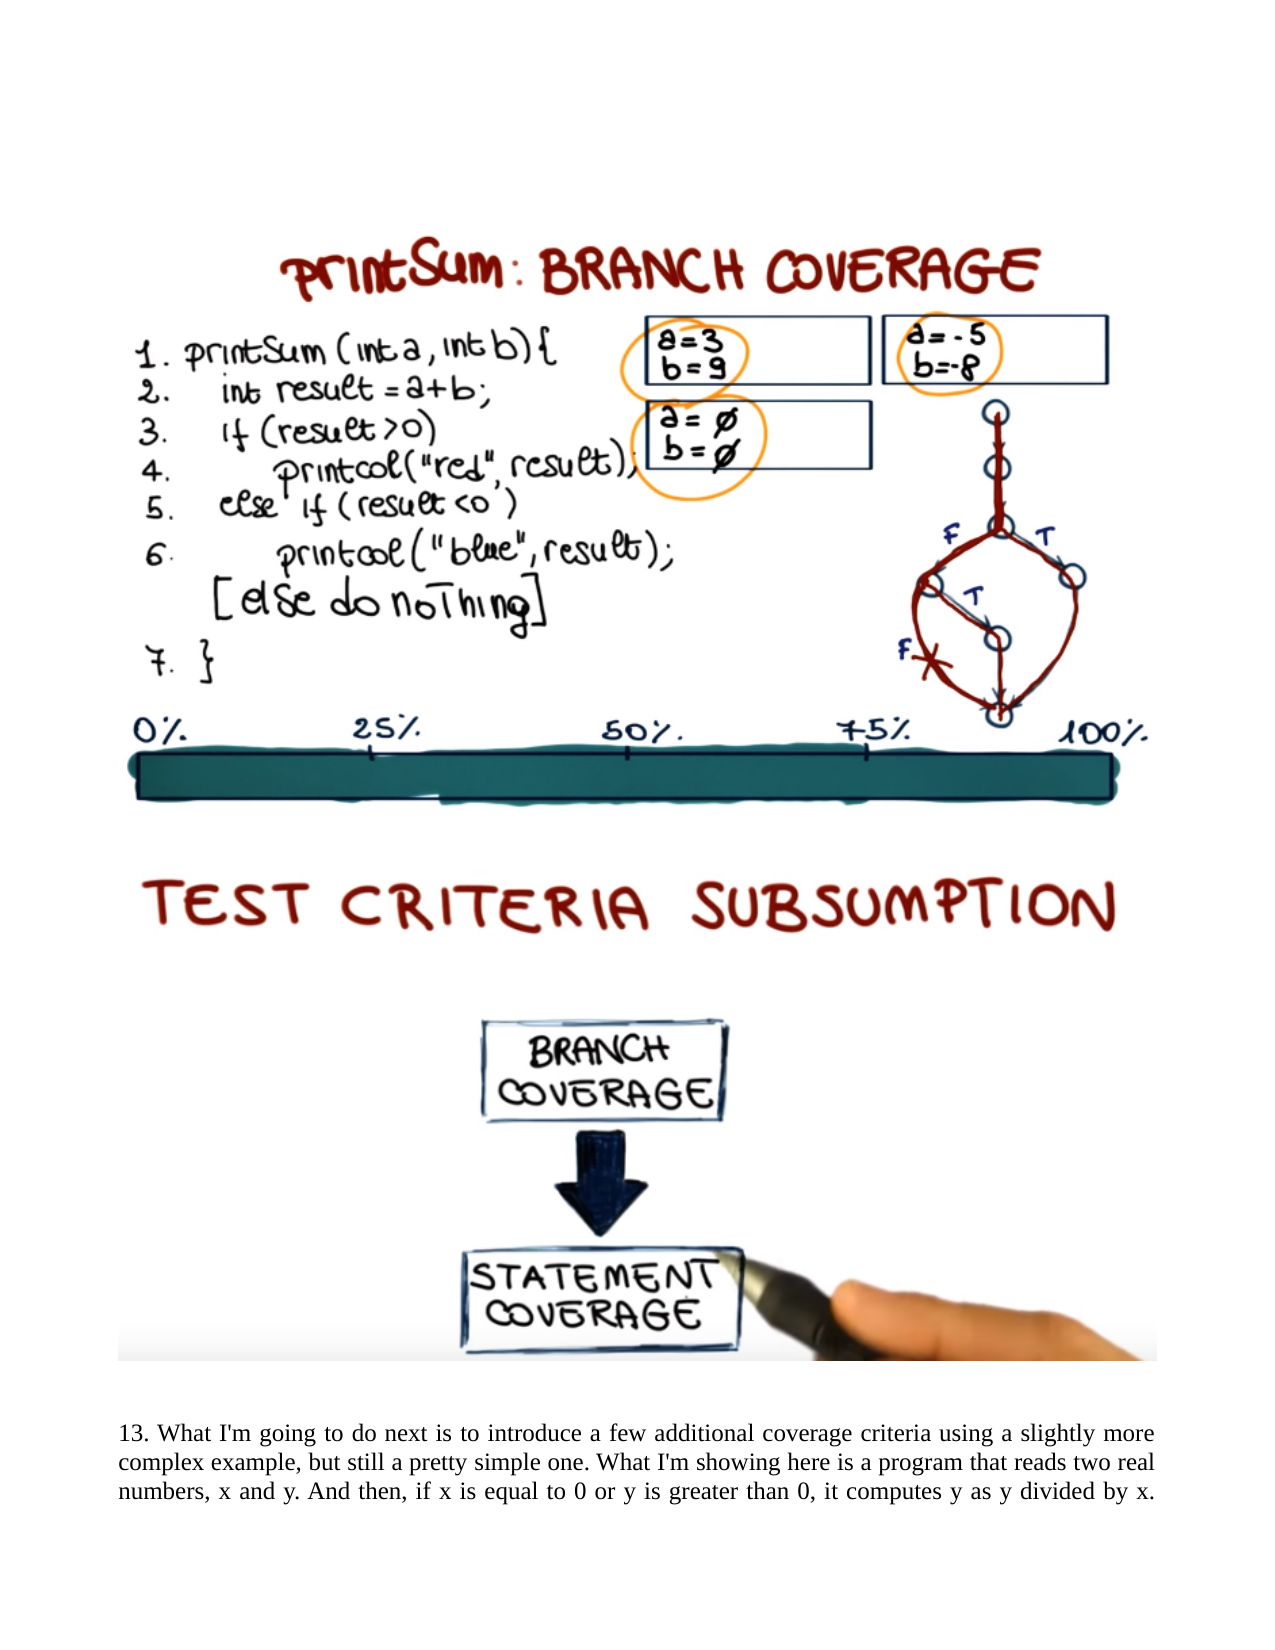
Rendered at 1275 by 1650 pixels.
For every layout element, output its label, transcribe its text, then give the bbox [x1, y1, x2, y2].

picture [118, 868, 1157, 1361]
picture [118, 233, 1157, 811]
text 13. What I'm going to do next is to introduce a few additional coverage criteria using a slightly more complex example, but still a pretty simple one. What I'm showing here is a program that reads two real numbers, x and y. And then, if x is equal to 0 or y is greater than 0, it computes y as y divided by x. [118, 1418, 1157, 1505]
